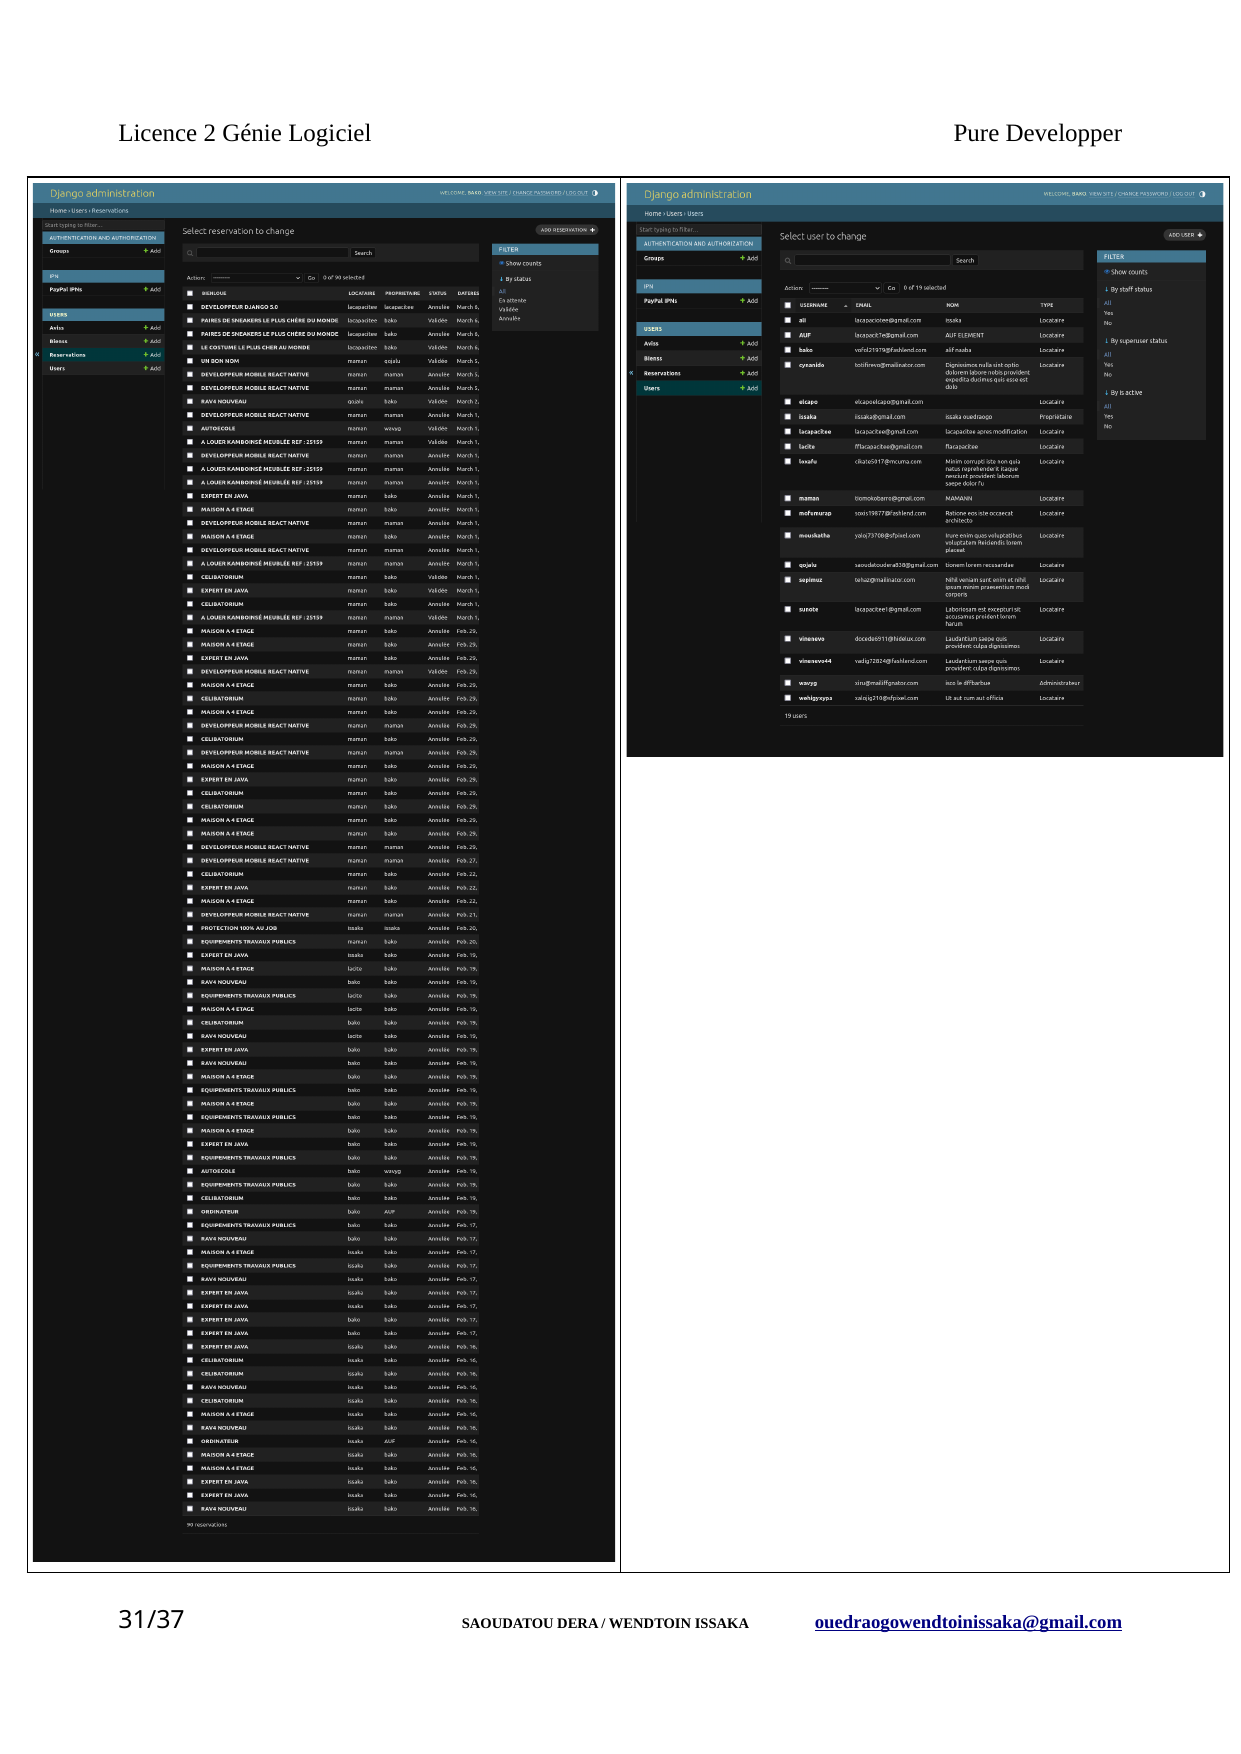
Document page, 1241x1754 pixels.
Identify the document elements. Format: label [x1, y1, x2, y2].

table_cell [28, 178, 620, 1572]
picture [32, 183, 615, 1562]
table_cell [621, 178, 1229, 1572]
picture [626, 183, 1224, 757]
